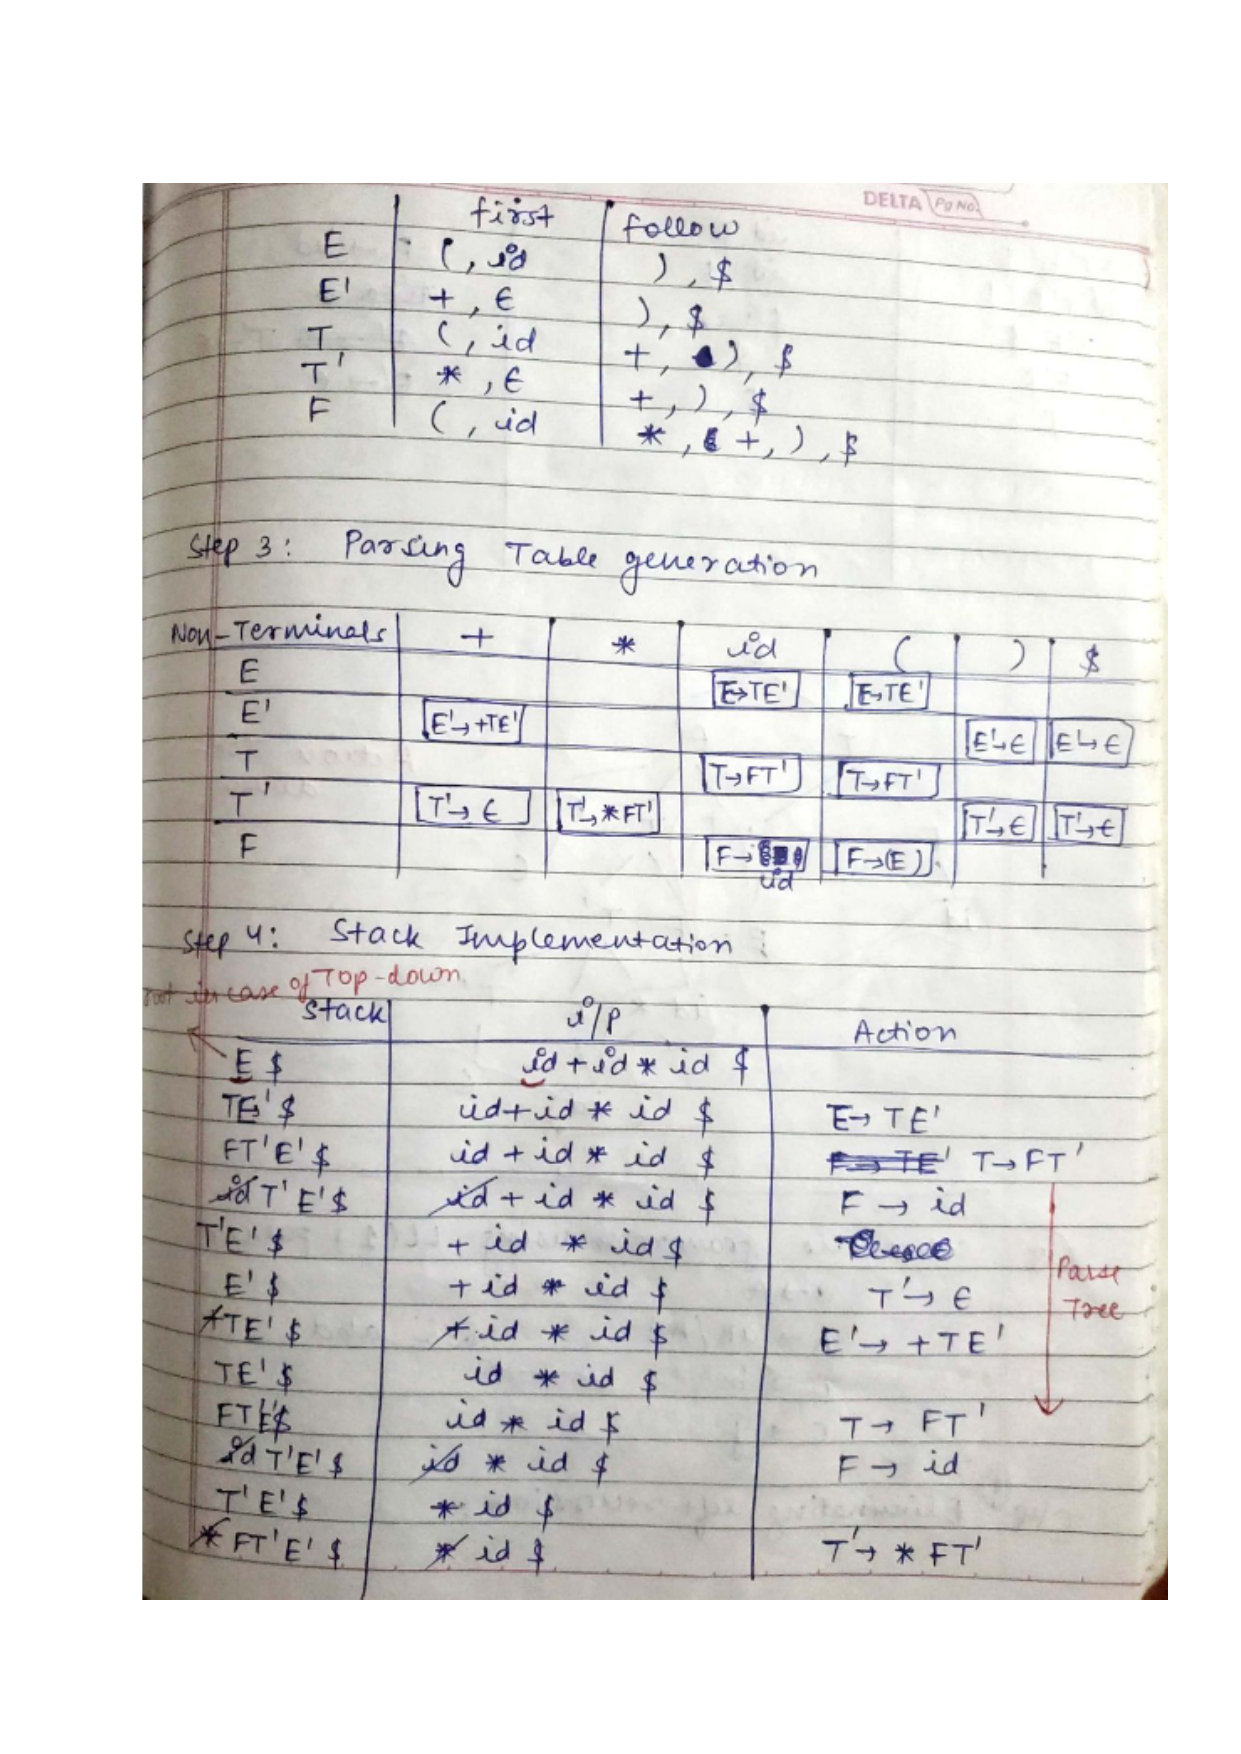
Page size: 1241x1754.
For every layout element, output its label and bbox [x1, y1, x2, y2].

picture [142, 183, 1168, 1600]
